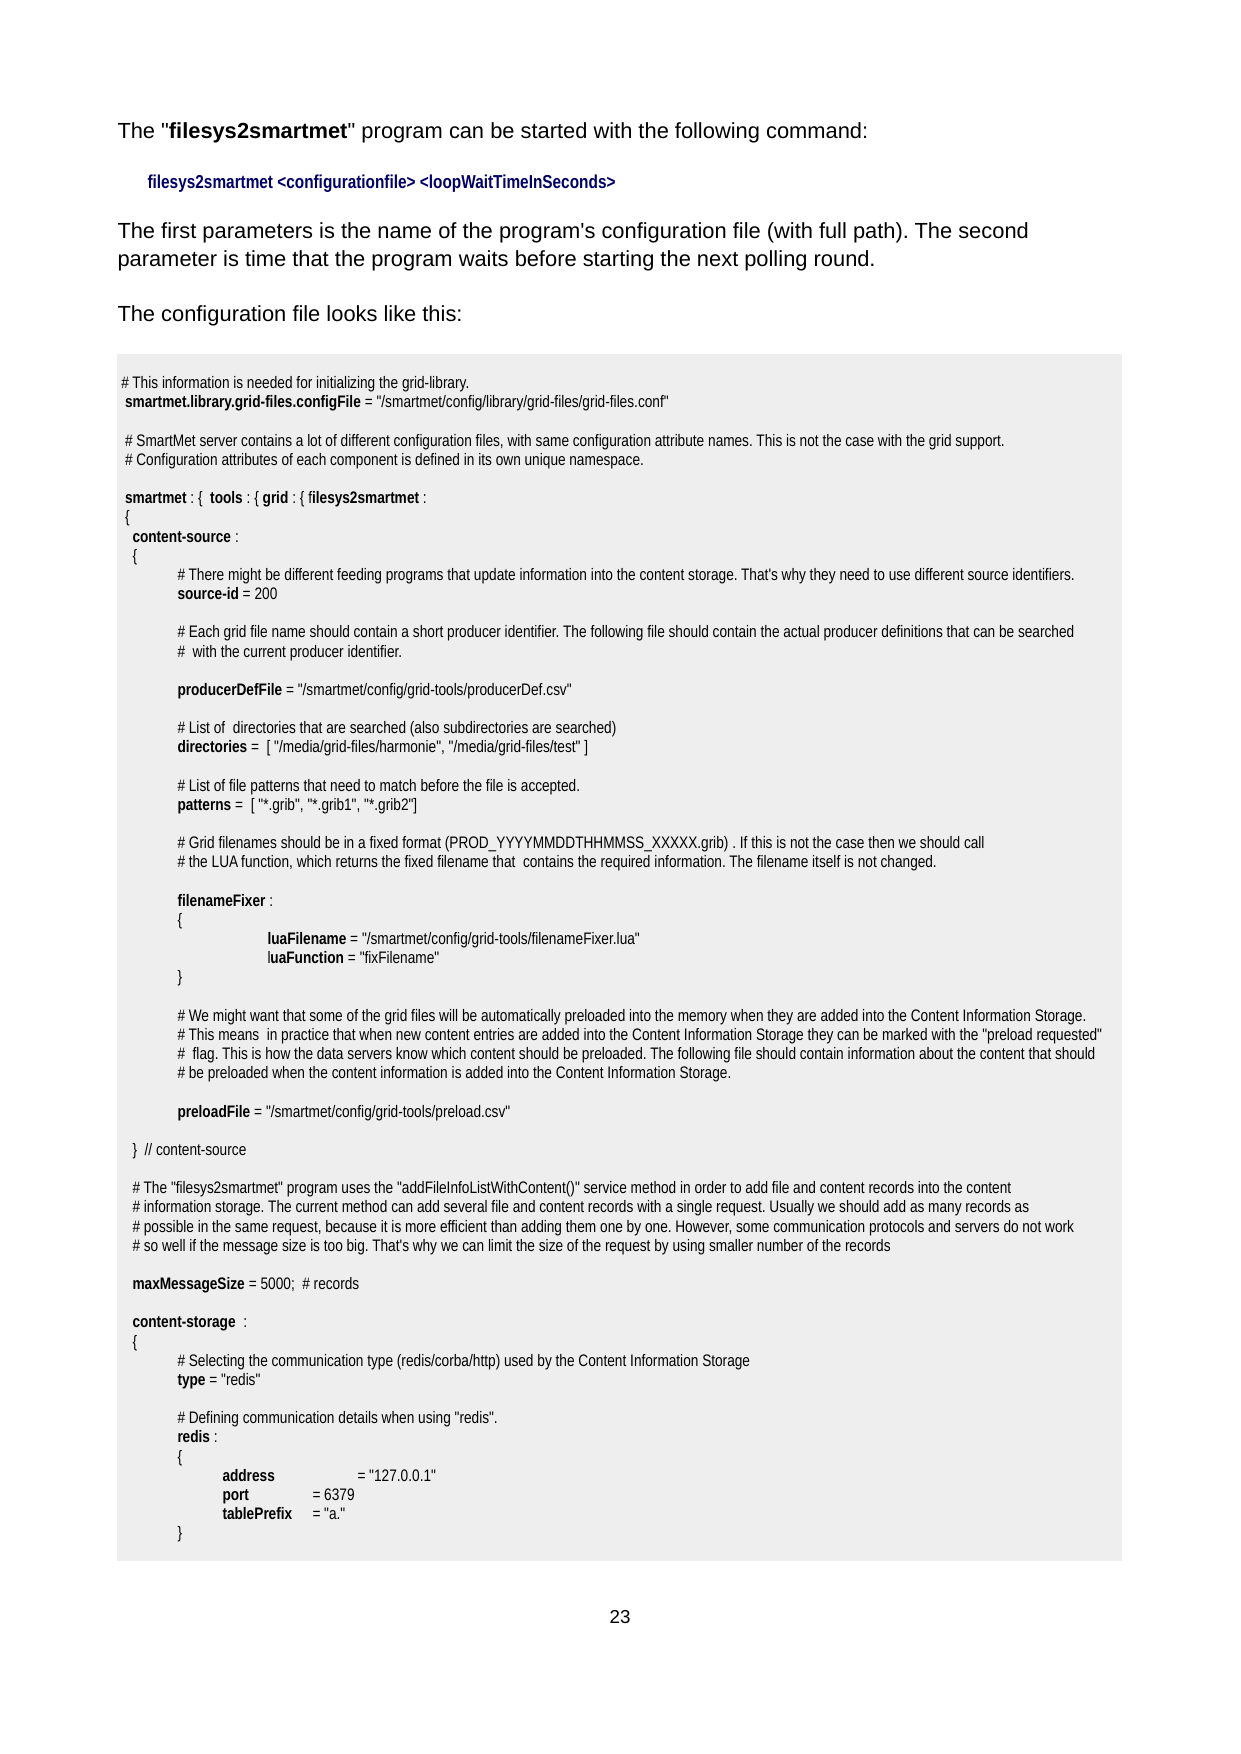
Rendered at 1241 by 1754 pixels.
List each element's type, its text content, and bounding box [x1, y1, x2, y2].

text # flag. This is how the data servers know which content should be preloaded. The following file should contain information about the content that should [117, 1044, 1122, 1063]
text redis : [117, 1427, 1122, 1446]
text { [117, 910, 1122, 929]
text The first parameters is the name of the program's configuration file (with full path). The second parameter is time that the program waits before starting the next polling round. [117, 218, 1122, 271]
text # List of file patterns that need to match before the file is accepted. [117, 776, 1122, 795]
text The "filesys2smartmet" program can be started with the following command: [117, 118, 1122, 143]
text # possible in the same request, because it is more efficient than adding them one by one. However, some communication protocols and servers do not work [117, 1216, 1122, 1236]
text # the LUA function, which returns the fixed filename that contains the required information. The filename itself is not changed. [117, 852, 1122, 871]
text # be preloaded when the content information is added into the Content Information Storage. [117, 1063, 1122, 1082]
text # List of directories that are searched (also subdirectories are searched) [117, 718, 1122, 737]
text content-source : [117, 526, 1122, 546]
text } [117, 967, 1122, 986]
text # SmartMet server contains a lot of different configuration files, with same configuration attribute names. This is not the case with the grid support. [117, 431, 1122, 450]
text { [117, 507, 1122, 526]
text luaFilename = "/smartmet/config/grid-tools/filenameFixer.lua" [117, 929, 1122, 948]
text { [117, 546, 1122, 565]
text # with the current producer identifier. [117, 641, 1122, 661]
text producerDefFile = "/smartmet/config/grid-tools/producerDef.csv" [117, 680, 1122, 699]
text # so well if the message size is too big. That's why we can limit the size of the request by using smaller number of the records [117, 1236, 1122, 1255]
text # This means in practice that when new content entries are added into the Content Information Storage they can be marked with the "preload requested" [117, 1025, 1122, 1044]
text # There might be different feeding programs that update information into the content storage. That's why they need to use different source identifiers. [117, 565, 1122, 584]
text { [117, 1331, 1122, 1351]
text filenameFixer : [117, 891, 1122, 910]
text # Selecting the communication type (redis/corba/http) used by the Content Information Storage [117, 1351, 1122, 1370]
text } [117, 1523, 1122, 1542]
text patterns = [ "*.grib", "*.grib1", "*.grib2"] [117, 795, 1122, 814]
text smartmet.library.grid-files.configFile = "/smartmet/config/library/grid-files/grid-files.conf" [117, 392, 1122, 411]
text source-id = 200 [117, 584, 1122, 603]
text # Grid filenames should be in a fixed format (PROD_YYYYMMDDTHHMMSS_XXXXX.grib) . If this is not the case then we should call [117, 833, 1122, 852]
text # Configuration attributes of each component is defined in its own unique namespace. [117, 450, 1122, 469]
text preloadFile = "/smartmet/config/grid-tools/preload.csv" [117, 1101, 1122, 1121]
text The configuration file looks like this: [117, 301, 1122, 326]
text { [117, 1446, 1122, 1466]
text filesys2smartmet <configurationfile> <loopWaitTimeInSeconds> [117, 171, 1122, 193]
text maxMessageSize = 5000; # records [117, 1274, 1122, 1293]
text tablePrefix = "a." [117, 1504, 1122, 1523]
text smartmet : { tools : { grid : { filesys2smartmet : [117, 488, 1122, 507]
text # Each grid file name should contain a short producer identifier. The following file should contain the actual producer definitions that can be searched [117, 622, 1122, 641]
text # information storage. The current method can add several file and content records with a single request. Usually we should add as many records as [117, 1197, 1122, 1216]
text # Defining communication details when using "redis". [117, 1408, 1122, 1427]
text # We might want that some of the grid files will be automatically preloaded into the memory when they are added into the Content Information Storage. [117, 1006, 1122, 1025]
text # The "filesys2smartmet" program uses the "addFileInfoListWithContent()" service method in order to add file and content records into the content [117, 1178, 1122, 1197]
text address = "127.0.0.1" [117, 1466, 1122, 1485]
text type = "redis" [117, 1370, 1122, 1389]
text # This information is needed for initializing the grid-library. [117, 373, 1122, 392]
text content-storage : [117, 1312, 1122, 1331]
text luaFunction = "fixFilename" [117, 948, 1122, 967]
text port = 6379 [117, 1485, 1122, 1504]
text } // content-source [117, 1140, 1122, 1159]
text directories = [ "/media/grid-files/harmonie", "/media/grid-files/test" ] [117, 737, 1122, 756]
